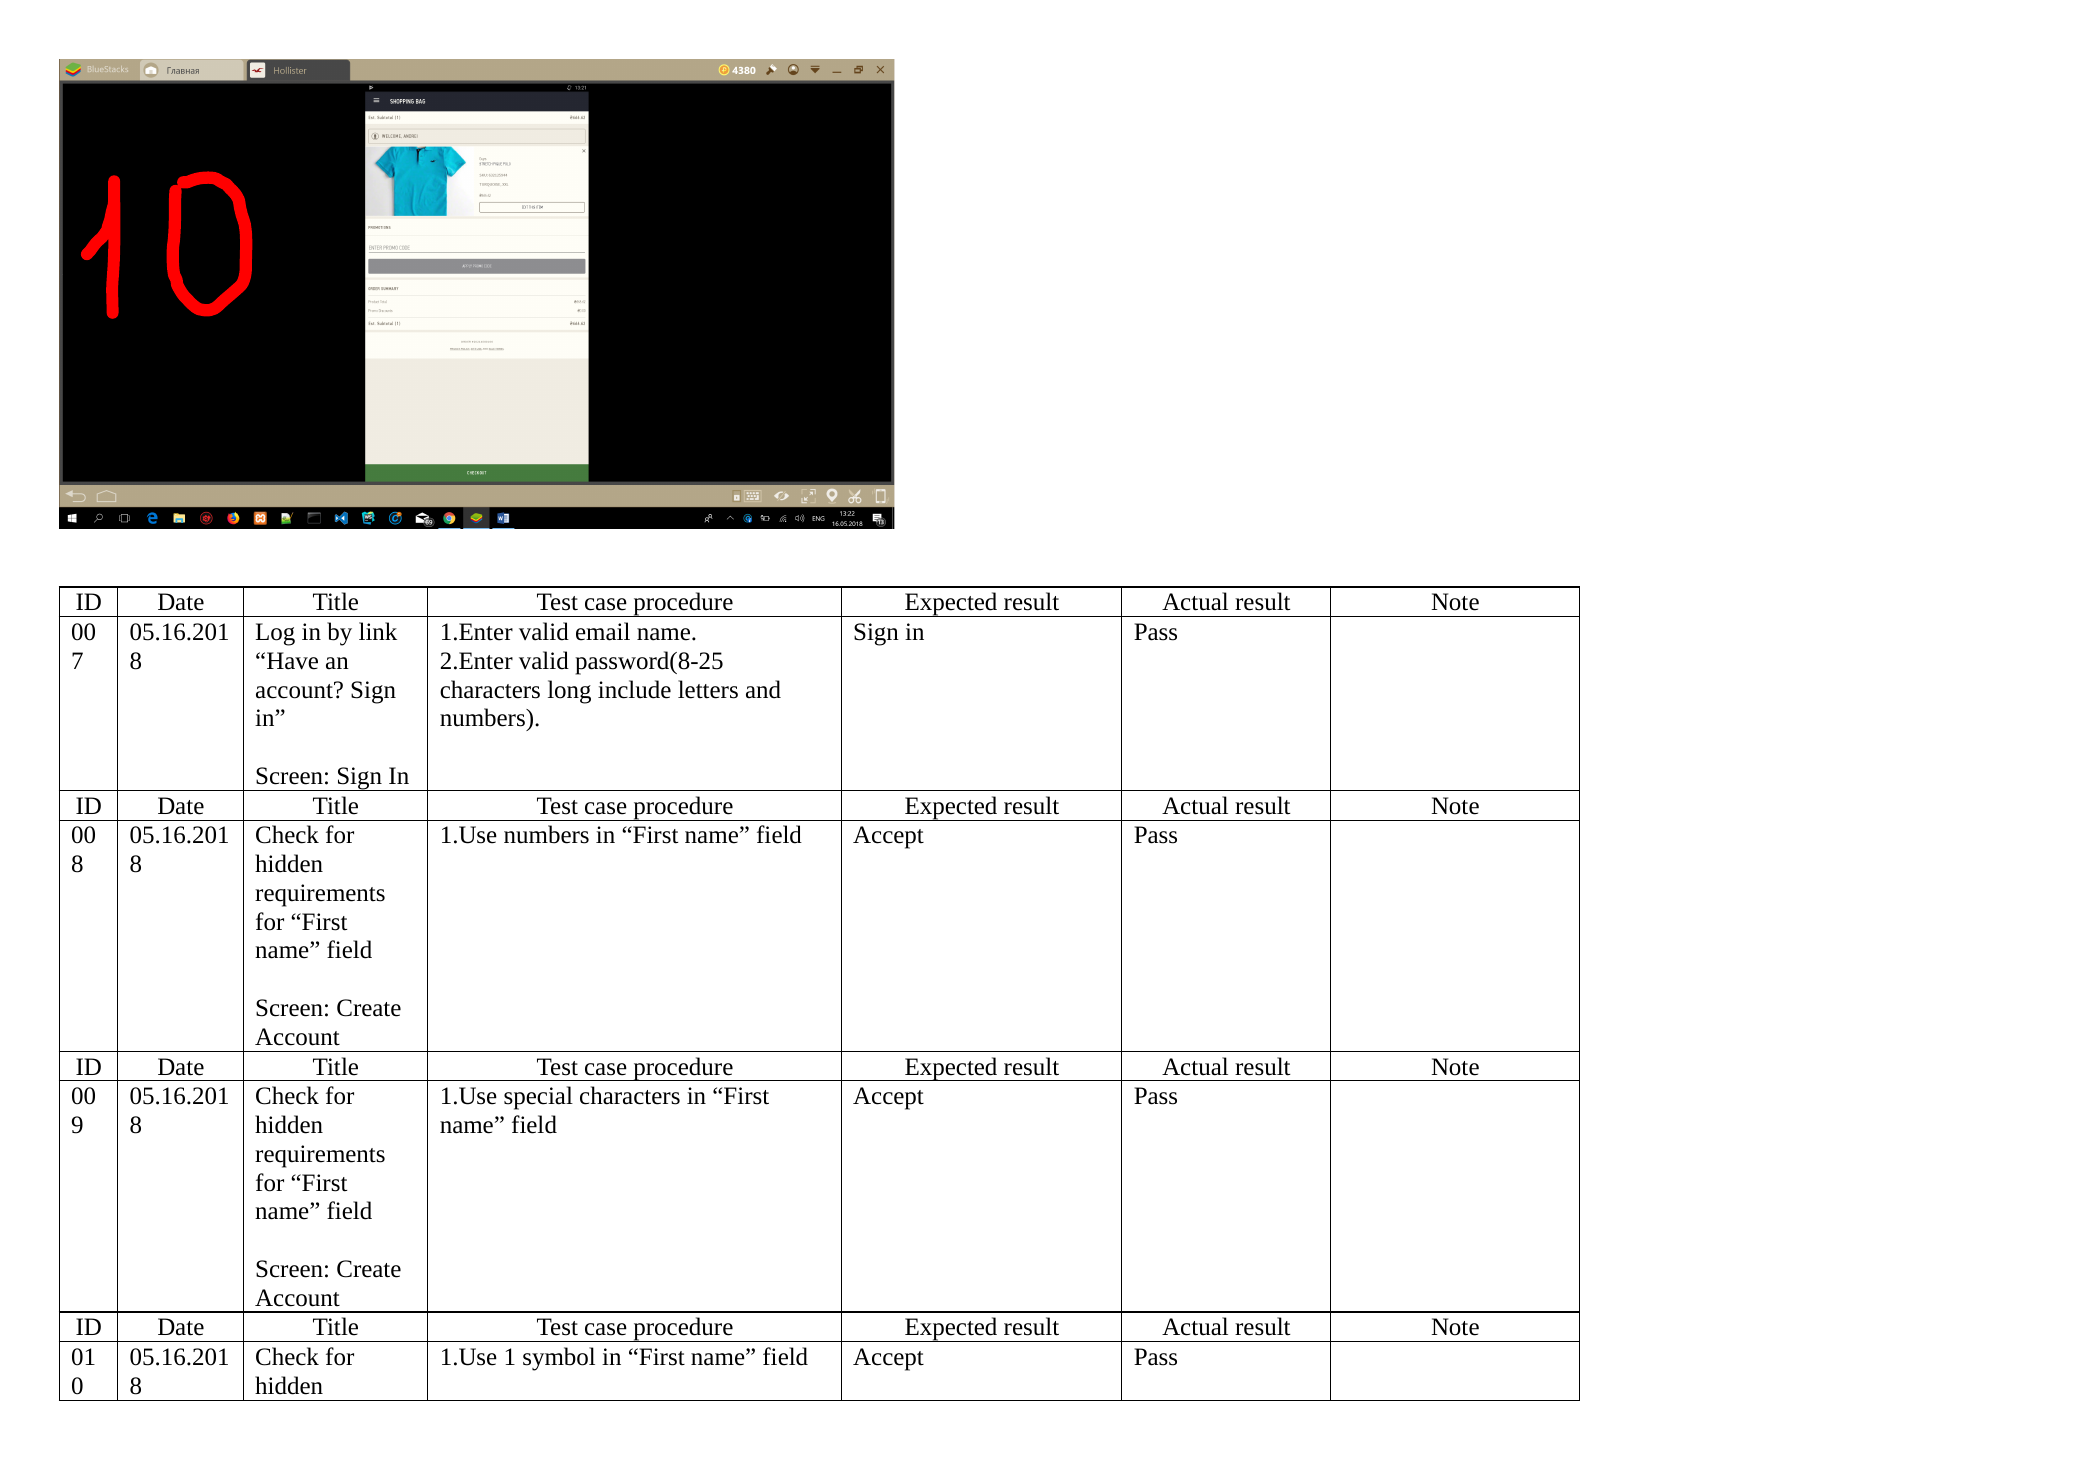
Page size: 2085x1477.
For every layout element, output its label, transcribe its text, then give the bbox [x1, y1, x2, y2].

table_cell Expected result [842, 1313, 1121, 1341]
table_cell Test case procedure [428, 791, 841, 819]
table_cell 1.Use 1 symbol in “First name” field [428, 1342, 841, 1400]
table_cell 008 [60, 821, 117, 1051]
table_header Actual result [1122, 588, 1330, 616]
table_cell Title [244, 791, 427, 819]
table_cell [1331, 617, 1579, 790]
table_cell ID [60, 1052, 117, 1080]
table_header Expected result [842, 588, 1121, 616]
table_cell Expected result [842, 791, 1121, 819]
table_cell Note [1331, 1313, 1579, 1341]
table_cell Date [118, 1313, 243, 1341]
table_cell Pass [1122, 1081, 1330, 1311]
table_cell Test case procedure [428, 1052, 841, 1080]
table_cell Actual result [1122, 1052, 1330, 1080]
table_cell Log in by link “Have an account? Sign in” Screen: Sign In [244, 617, 427, 790]
table_cell 05.16.2018 [118, 1342, 243, 1400]
table_cell ID [60, 791, 117, 819]
table_cell Accept [842, 1342, 1121, 1400]
table_cell Expected result [842, 1052, 1121, 1080]
table_cell Date [118, 1052, 243, 1080]
table_cell Check for hidden [244, 1342, 427, 1400]
table_cell Test case procedure [428, 1313, 841, 1341]
table_cell Title [244, 1313, 427, 1341]
table_cell Accept [842, 821, 1121, 1051]
table_header Note [1331, 588, 1579, 616]
table_cell Pass [1122, 821, 1330, 1051]
table_cell Pass [1122, 1342, 1330, 1400]
table_cell ID [60, 1313, 117, 1341]
table_cell 05.16.2018 [118, 1081, 243, 1311]
table_header Title [244, 588, 427, 616]
table_cell Check for hidden requirements for “First name” field Screen: Create Account [244, 1081, 427, 1311]
table_cell [1331, 821, 1579, 1051]
table_cell Note [1331, 791, 1579, 819]
table_cell Accept [842, 1081, 1121, 1311]
table_header Date [118, 588, 243, 616]
table_cell 05.16.2018 [118, 821, 243, 1051]
table_cell Actual result [1122, 1313, 1330, 1341]
table_cell 1.Use numbers in “First name” field [428, 821, 841, 1051]
table_header ID [60, 588, 117, 616]
table_cell 1.Use special characters in “First name” field [428, 1081, 841, 1311]
table_cell [1331, 1081, 1579, 1311]
picture [59, 59, 895, 529]
table_cell Pass [1122, 617, 1330, 790]
table_cell 010 [60, 1342, 117, 1400]
table_header Test case procedure [428, 588, 841, 616]
table_cell 007 [60, 617, 117, 790]
table_cell Sign in [842, 617, 1121, 790]
table_cell Title [244, 1052, 427, 1080]
table_cell Date [118, 791, 243, 819]
table_cell Actual result [1122, 791, 1330, 819]
table_cell Check for hidden requirements for “First name” field Screen: Create Account [244, 821, 427, 1051]
table_cell 05.16.2018 [118, 617, 243, 790]
table_cell Note [1331, 1052, 1579, 1080]
table_cell 1.Enter valid email name. 2.Enter valid password(8-25 characters long include letters and numbers). [428, 617, 841, 790]
table_cell 009 [60, 1081, 117, 1311]
table_cell [1331, 1342, 1579, 1400]
